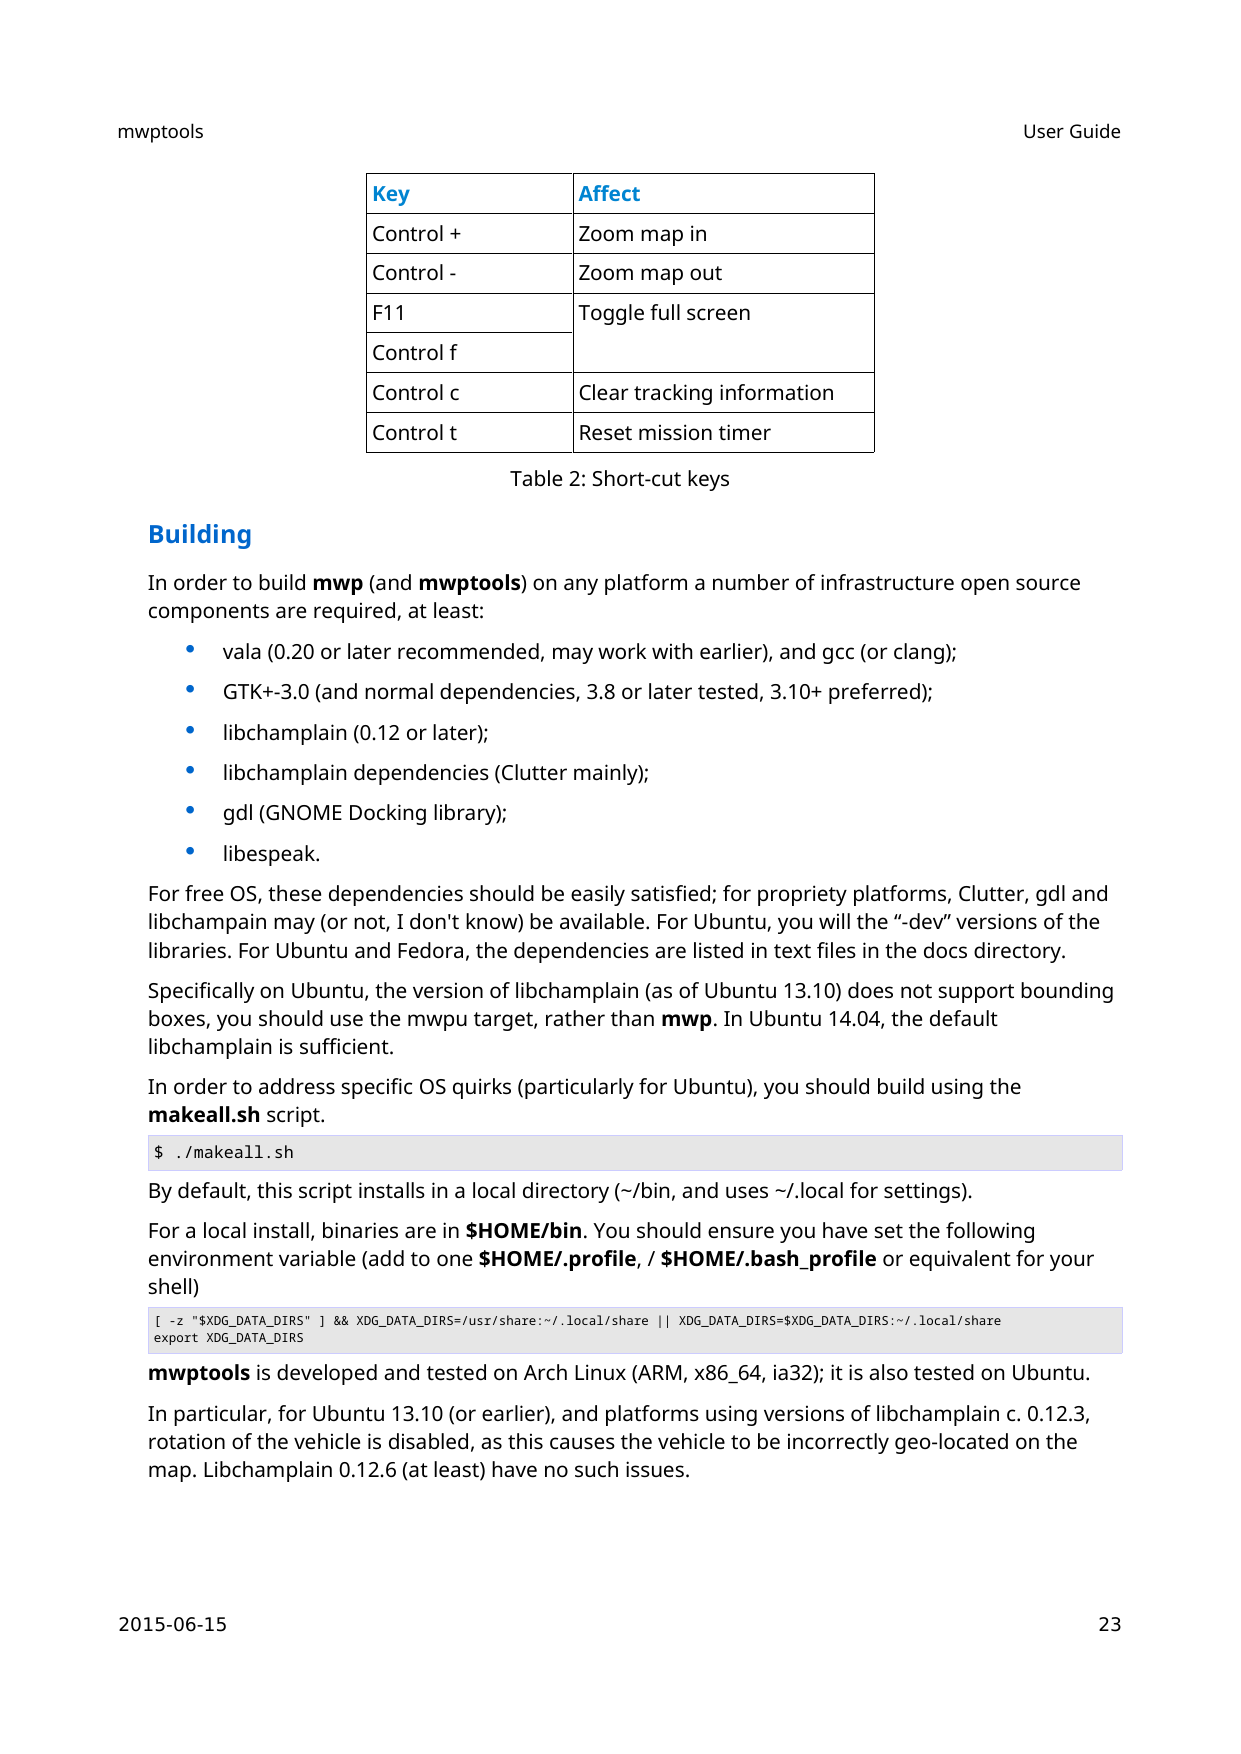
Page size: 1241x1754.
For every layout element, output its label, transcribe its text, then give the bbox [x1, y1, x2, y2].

text In order to build mwp (and mwptools) on any platform a number of infrastructure open source components are required, at least: [148, 568, 1122, 625]
text For a local install, binaries are in $HOME/bin. You should ensure you have set the following environment variable (add to one $HOME/.profile, / $HOME/.bash_profile or equivalent for your shell) [148, 1216, 1122, 1301]
text Specifically on Ubuntu, the version of libchamplain (as of Ubuntu 13.10) does not support bounding boxes, you should use the mwpu target, rather than mwp. In Ubuntu 14.04, the default libchamplain is sufficient. [148, 976, 1122, 1061]
subtitle Building [148, 517, 1122, 551]
table_cell Control - [367, 254, 572, 293]
text For free OS, these dependencies should be easily satisfied; for propriety platforms, Clutter, gdl and libchampain may (or not, I don't know) be available. For Ubuntu, you will the “-dev” versions of the libraries. For Ubuntu and Fedora, the dependencies are listed in text files in the docs directory. [148, 879, 1122, 964]
list GTK+-3.0 (and normal dependencies, 3.8 or later tested, 3.10+ preferred); [185, 677, 1122, 706]
table_cell Toggle full screen [574, 294, 874, 372]
text mwptools is developed and tested on Arch Linux (ARM, x86_64, ia32); it is also tested on Ubuntu. [148, 1358, 1122, 1387]
table_header Key [367, 174, 572, 213]
table_cell Zoom map in [574, 214, 874, 253]
text In particular, for Ubuntu 13.10 (or earlier), and platforms using versions of libchamplain c. 0.12.3, rotation of the vehicle is disabled, as this causes the vehicle to be incorrectly geo-located on the map. Libchamplain 0.12.6 (at least) have no such issues. [148, 1399, 1122, 1483]
table_cell Control f [367, 333, 572, 372]
list libchamplain (0.12 or later); [185, 718, 1122, 746]
table_header Affect [574, 174, 874, 213]
list gdl (GNOME Docking library); [185, 798, 1122, 827]
table_cell Control c [367, 373, 572, 412]
list libchamplain dependencies (Clutter mainly); [185, 758, 1122, 787]
table_cell Reset mission timer [574, 413, 874, 452]
table_cell F11 [367, 294, 572, 332]
text Table 2: Short-cut keys [118, 464, 1122, 492]
text [ -z "$XDG_DATA_DIRS" ] && XDG_DATA_DIRS=/usr/share:~/.local/share || XDG_DATA_DIRS=$XDG_DATA_DIRS:~/.local/share [149, 1308, 1122, 1323]
table_cell Clear tracking information [574, 373, 874, 412]
list libespeak. [185, 839, 1122, 867]
text In order to address specific OS quirks (particularly for Ubuntu), you should build using the makeall.sh script. [148, 1072, 1122, 1129]
table_cell Control t [367, 413, 572, 452]
table_cell Zoom map out [574, 254, 874, 293]
table_cell Control + [367, 214, 572, 253]
text By default, this script installs in a local directory (~/bin, and uses ~/.local for settings). [148, 1176, 1122, 1204]
text export XDG_DATA_DIRS [149, 1323, 1122, 1353]
list vala (0.20 or later recommended, may work with earlier), and gcc (or clang); [185, 637, 1122, 665]
text $ ./makeall.sh [149, 1136, 1122, 1170]
